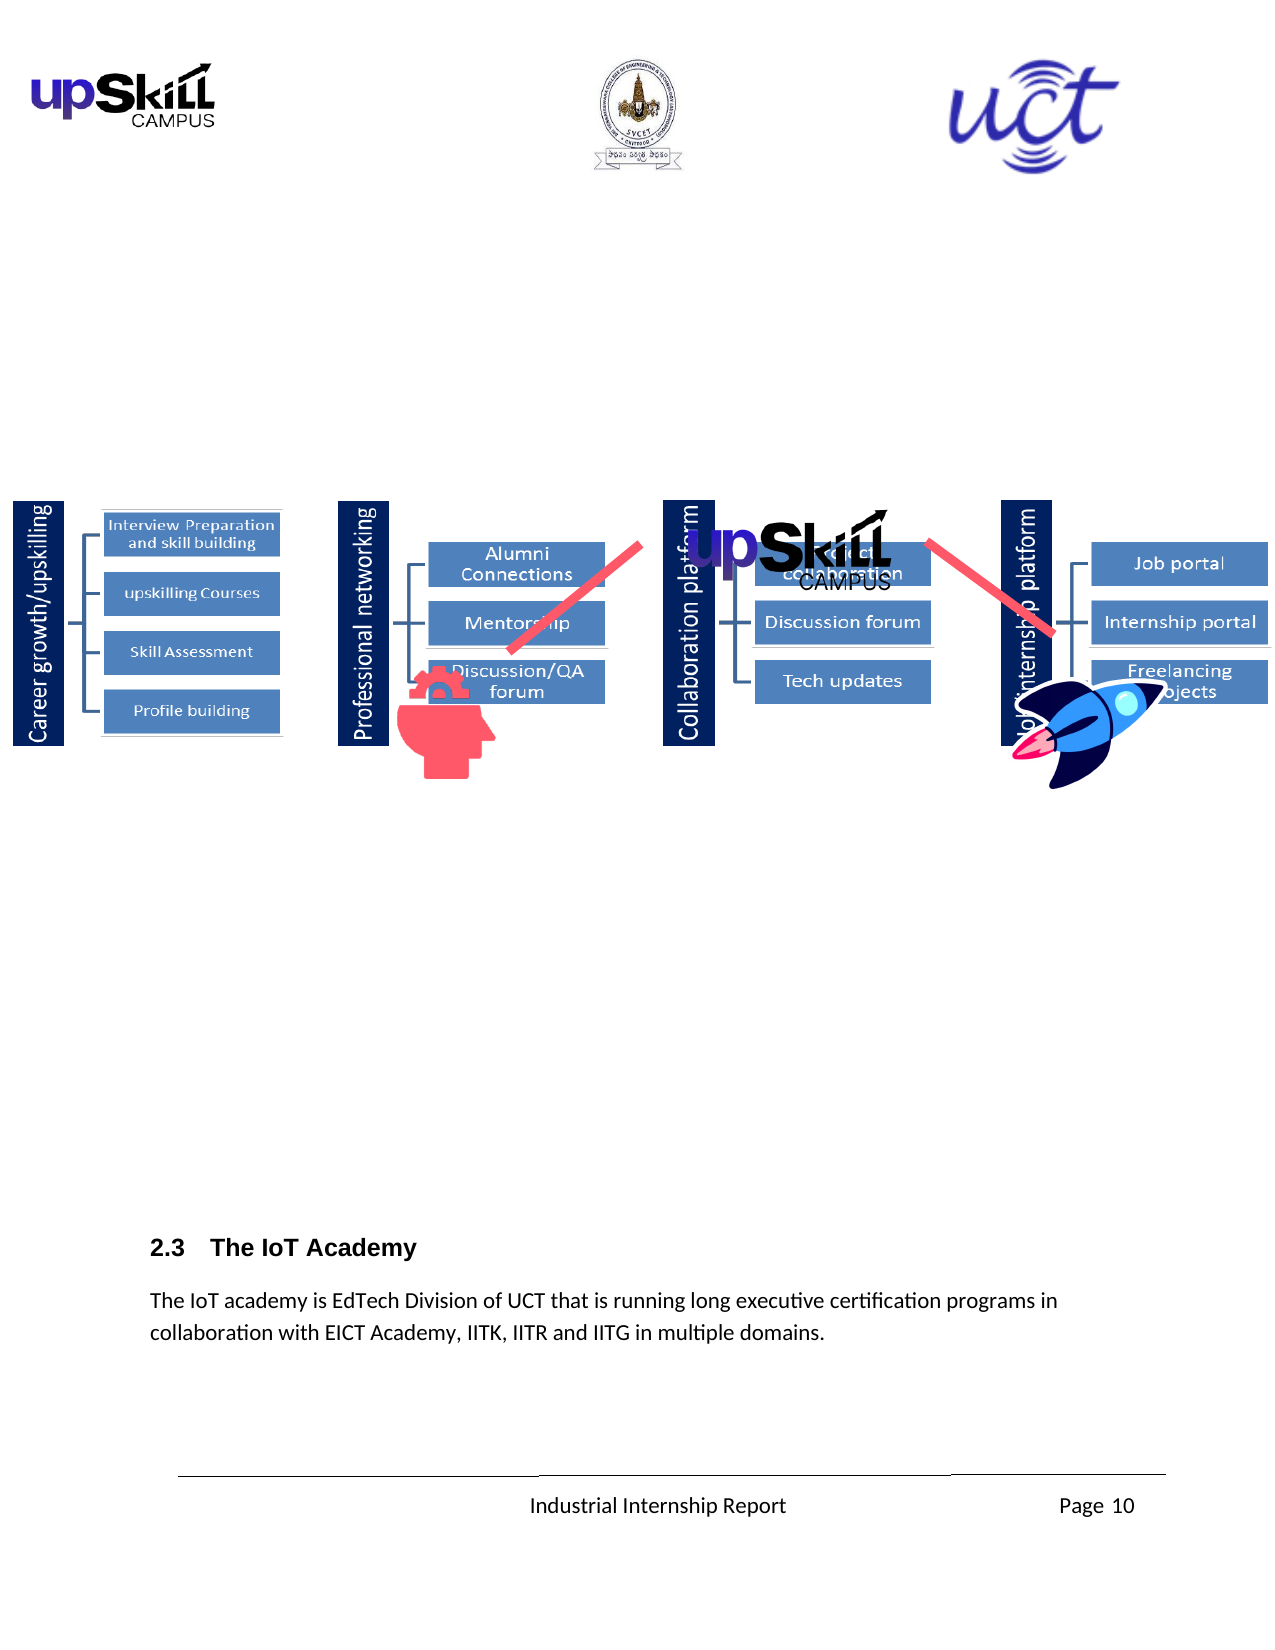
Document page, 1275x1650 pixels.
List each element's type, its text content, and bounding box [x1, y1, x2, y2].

subtitle The IoT Academy [150, 1236, 1134, 1261]
text The IoT academy is EdTech Division of UCT that is running long executive certification programs in collaboration with EICT Academy, IITK, IITR and IITG in multiple domains. [150, 1286, 1134, 1346]
